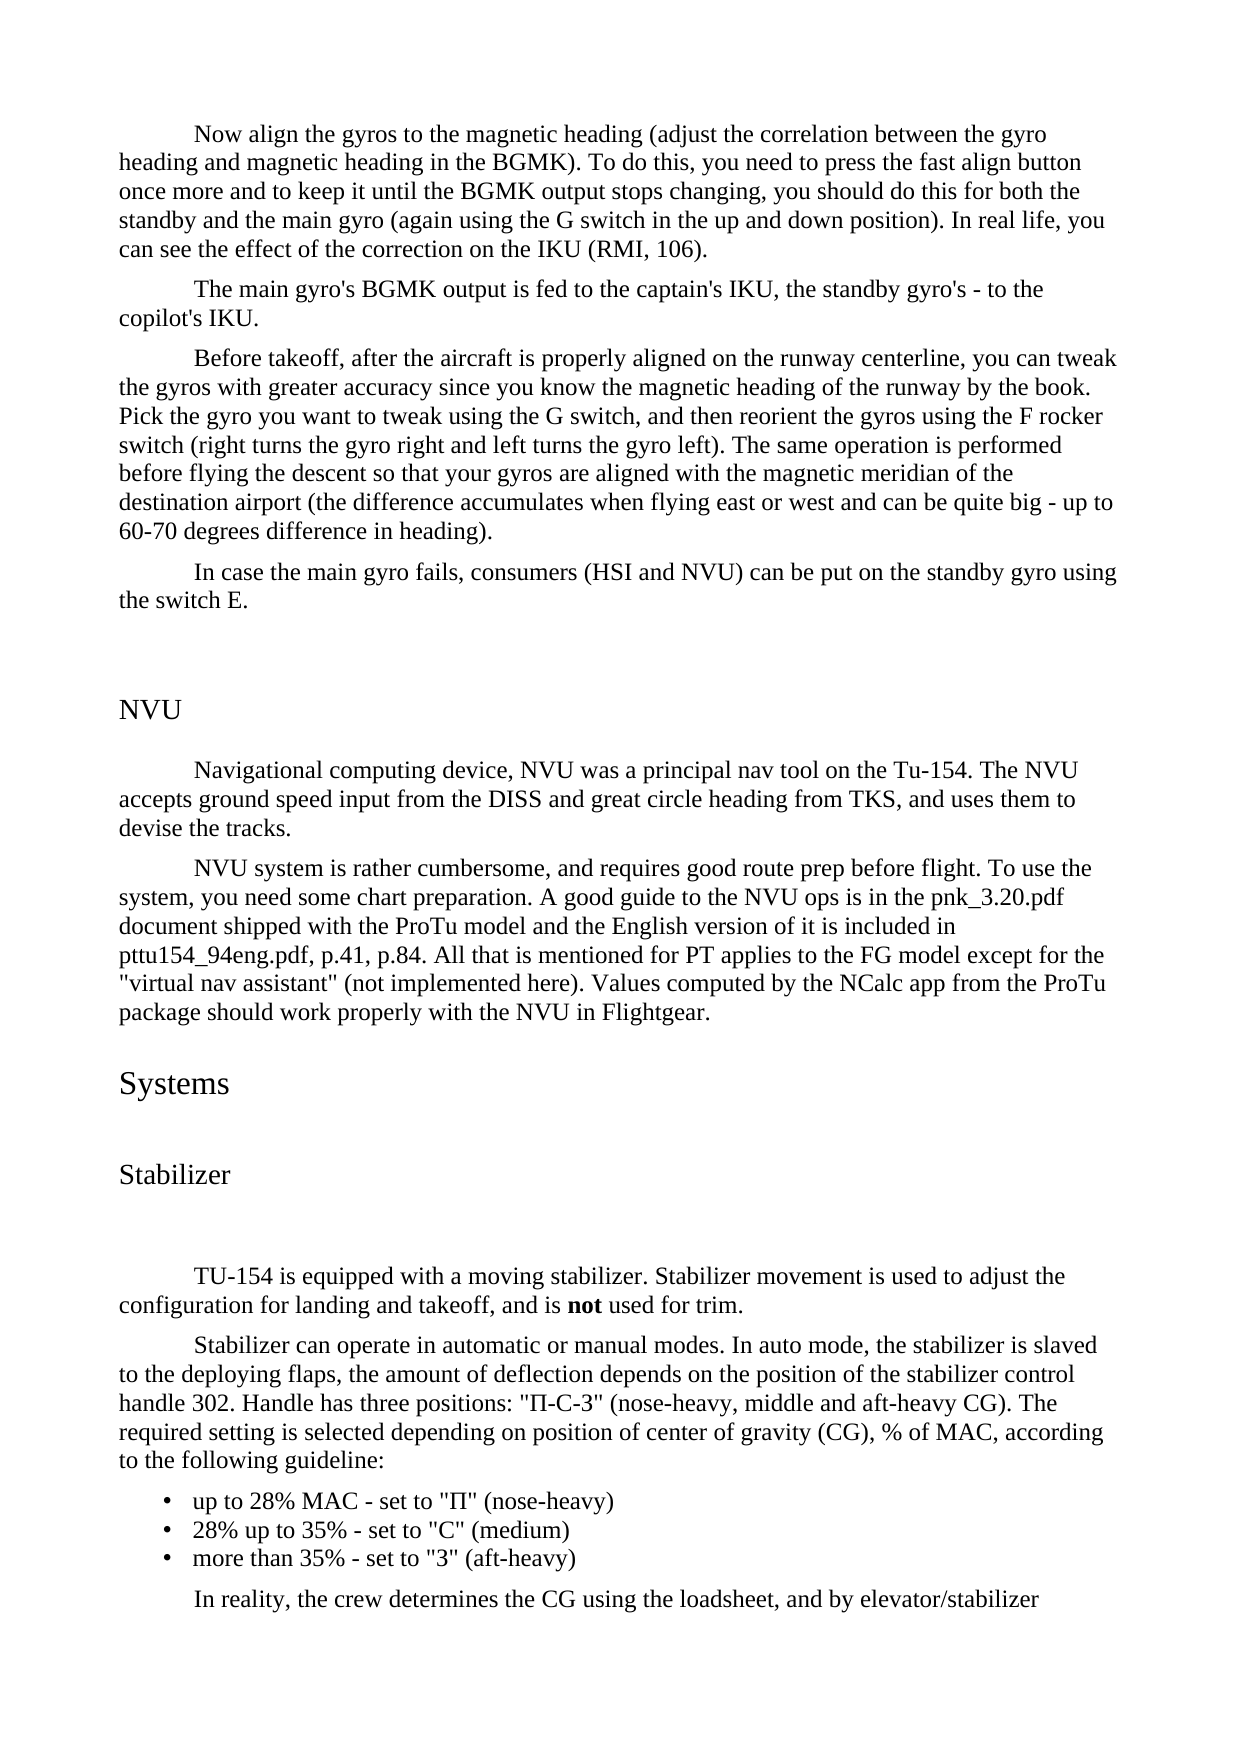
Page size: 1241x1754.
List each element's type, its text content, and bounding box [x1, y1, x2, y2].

list 28% up to 35% - set to "С" (medium) [163, 1515, 1122, 1543]
text Navigational computing device, NVU was a principal nav tool on the Tu-154. The NVU accepts ground speed input from the DISS and great circle heading from TKS, and uses them to devise the tracks. [119, 755, 1122, 842]
text TU-154 is equipped with a moving stabilizer. Stabilizer movement is used to adjust the configuration for landing and takeoff, and is not used for trim. [119, 1261, 1122, 1319]
text Before takeoff, after the aircraft is properly aligned on the runway centerline, you can tweak the gyros with greater accuracy since you know the magnetic heading of the runway by the book. Pick the gyro you want to tweak using the G switch, and then reorient the gyros using the F rocker switch (right turns the gyro right and left turns the gyro left). The same operation is performed before flying the descent so that your gyros are aligned with the magnetic meridian of the destination airport (the difference accumulates when flying east or west and can be quite big - up to 60-70 degrees difference in heading). [119, 343, 1122, 545]
text Stabilizer can operate in automatic or manual modes. In auto mode, the stabilizer is slaved to the deploying flaps, the amount of deflection depends on the position of the stabilizer control handle 302. Handle has three positions: "П-С-З" (nose-heavy, middle and aft-heavy CG). The required setting is selected depending on position of center of gravity (CG), % of MAC, according to the following guideline: [119, 1330, 1122, 1474]
text Stabilizer [119, 1157, 1122, 1191]
text In reality, the crew determines the CG using the loadsheet, and by elevator/stabilizer [119, 1584, 1122, 1613]
text In case the main gyro fails, consumers (HSI and NVU) can be put on the standby gyro using the switch E. [119, 557, 1122, 614]
text Now align the gyros to the magnetic heading (adjust the correlation between the gyro heading and magnetic heading in the BGMK). To do this, you need to press the fast align button once more and to keep it until the BGMK output stops changing, you should do this for both the standby and the main gyro (again using the G switch in the up and down position). In real life, you can see the effect of the correction on the IKU (RMI, 106). [119, 119, 1122, 262]
text The main gyro's BGMK output is fed to the captain's IKU, the standby gyro's - to the copilot's IKU. [119, 274, 1122, 332]
text Systems [119, 1063, 1122, 1101]
list up to 28% MAC - set to "П" (nose-heavy) [163, 1486, 1122, 1515]
text NVU [119, 692, 1122, 725]
list more than 35% - set to "З" (aft-heavy) [163, 1543, 1122, 1572]
text NVU system is rather cumbersome, and requires good route prep before flight. To use the system, you need some chart preparation. A good guide to the NVU ops is in the pnk_3.20.pdf document shipped with the ProTu model and the English version of it is included in pttu154_94eng.pdf, p.41, p.84. All that is mentioned for PT applies to the FG model except for the "virtual nav assistant" (not implemented here). Values computed by the NCalc app from the ProTu package should work properly with the NVU in Flightgear. [119, 853, 1122, 1026]
